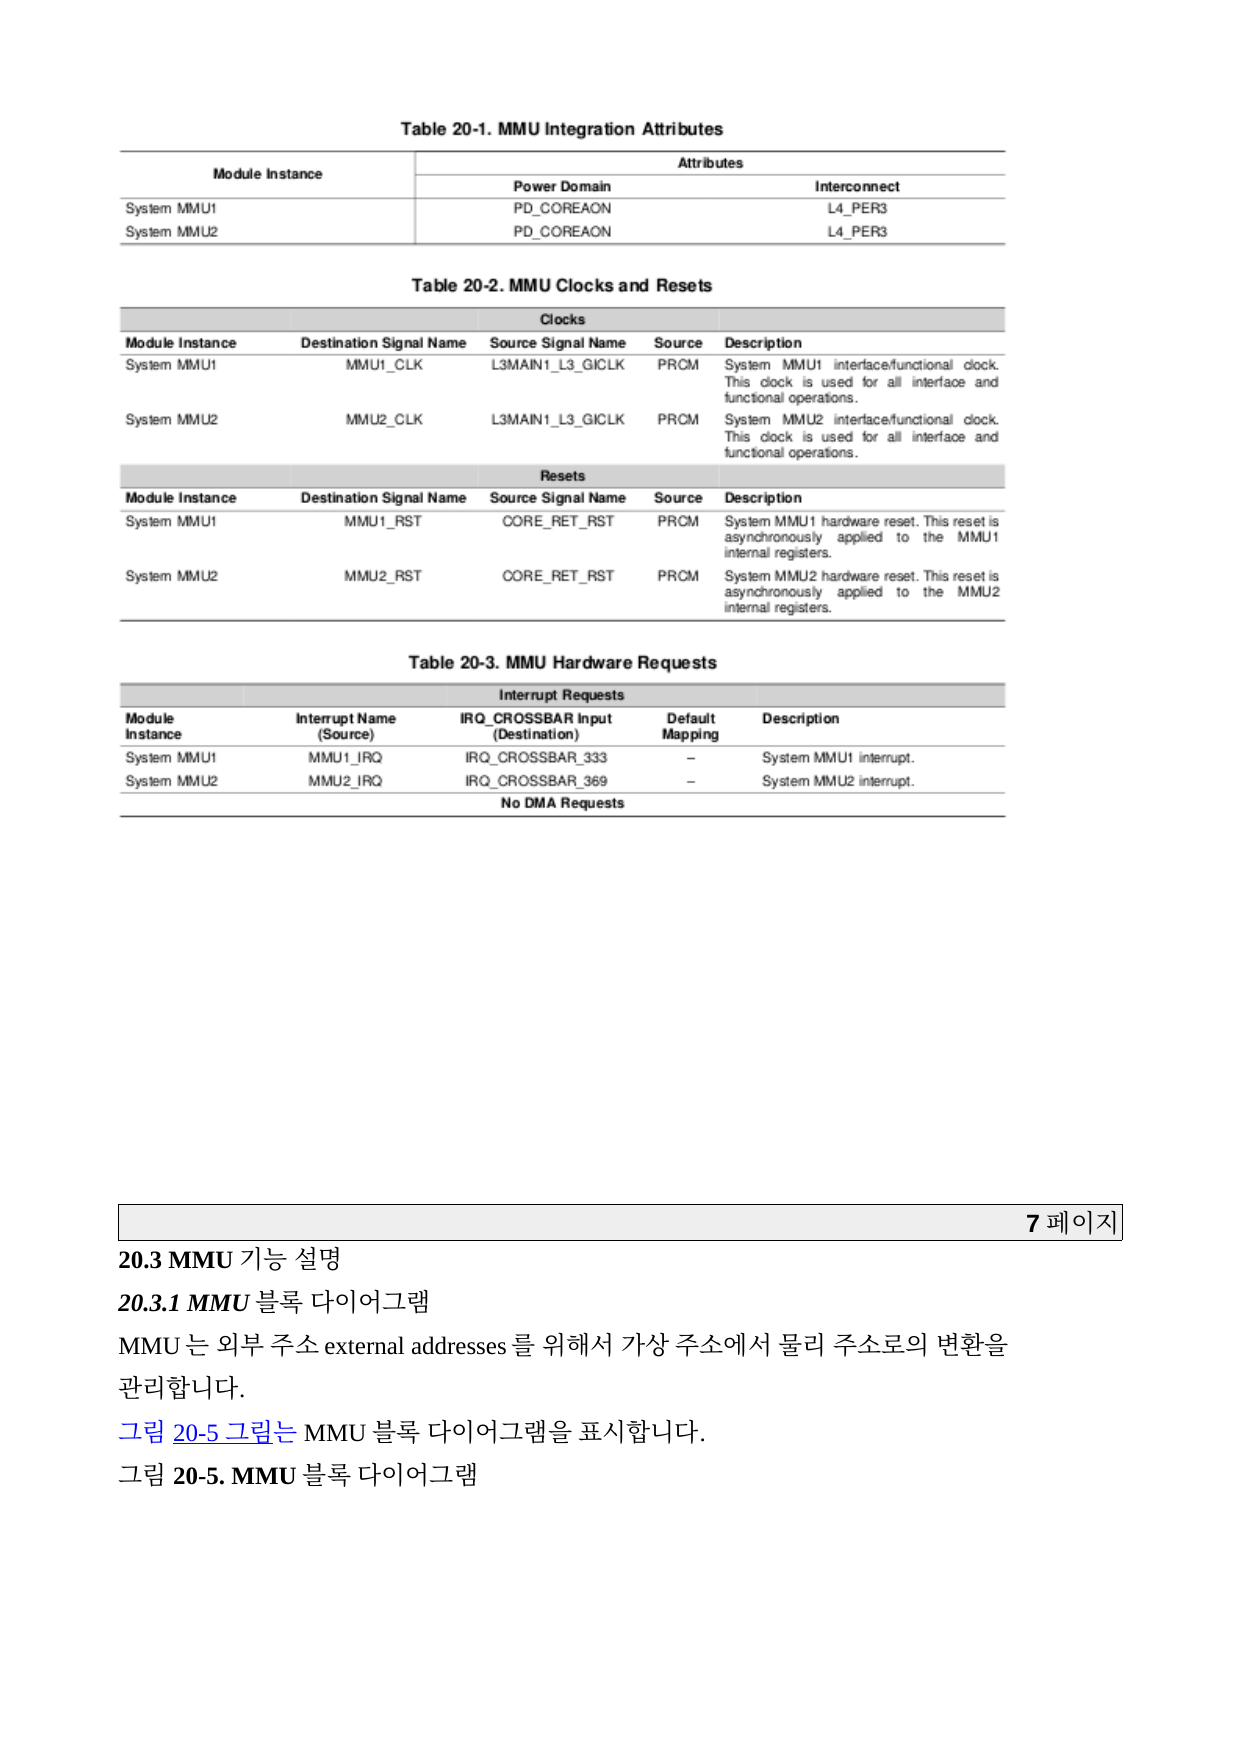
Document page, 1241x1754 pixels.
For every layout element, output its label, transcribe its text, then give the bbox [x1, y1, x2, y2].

text 그림 20-5 그림는 MMU 블록 다이어그램을 표시합니다. [118, 1412, 1122, 1448]
text 그림 20-5. MMU 블록 다이어그램 [118, 1455, 1122, 1491]
text 20.3 MMU 기능 설명 [118, 1241, 1122, 1276]
text MMU는 외부 주소external addresses를 위해서 가상 주소에서 물리 주소로의 변환을 관리합니다. [118, 1326, 1122, 1405]
text 20.3.1 MMU 블록 다이어그램 [118, 1283, 1122, 1319]
table_header 7 페이지 [119, 1205, 1122, 1240]
